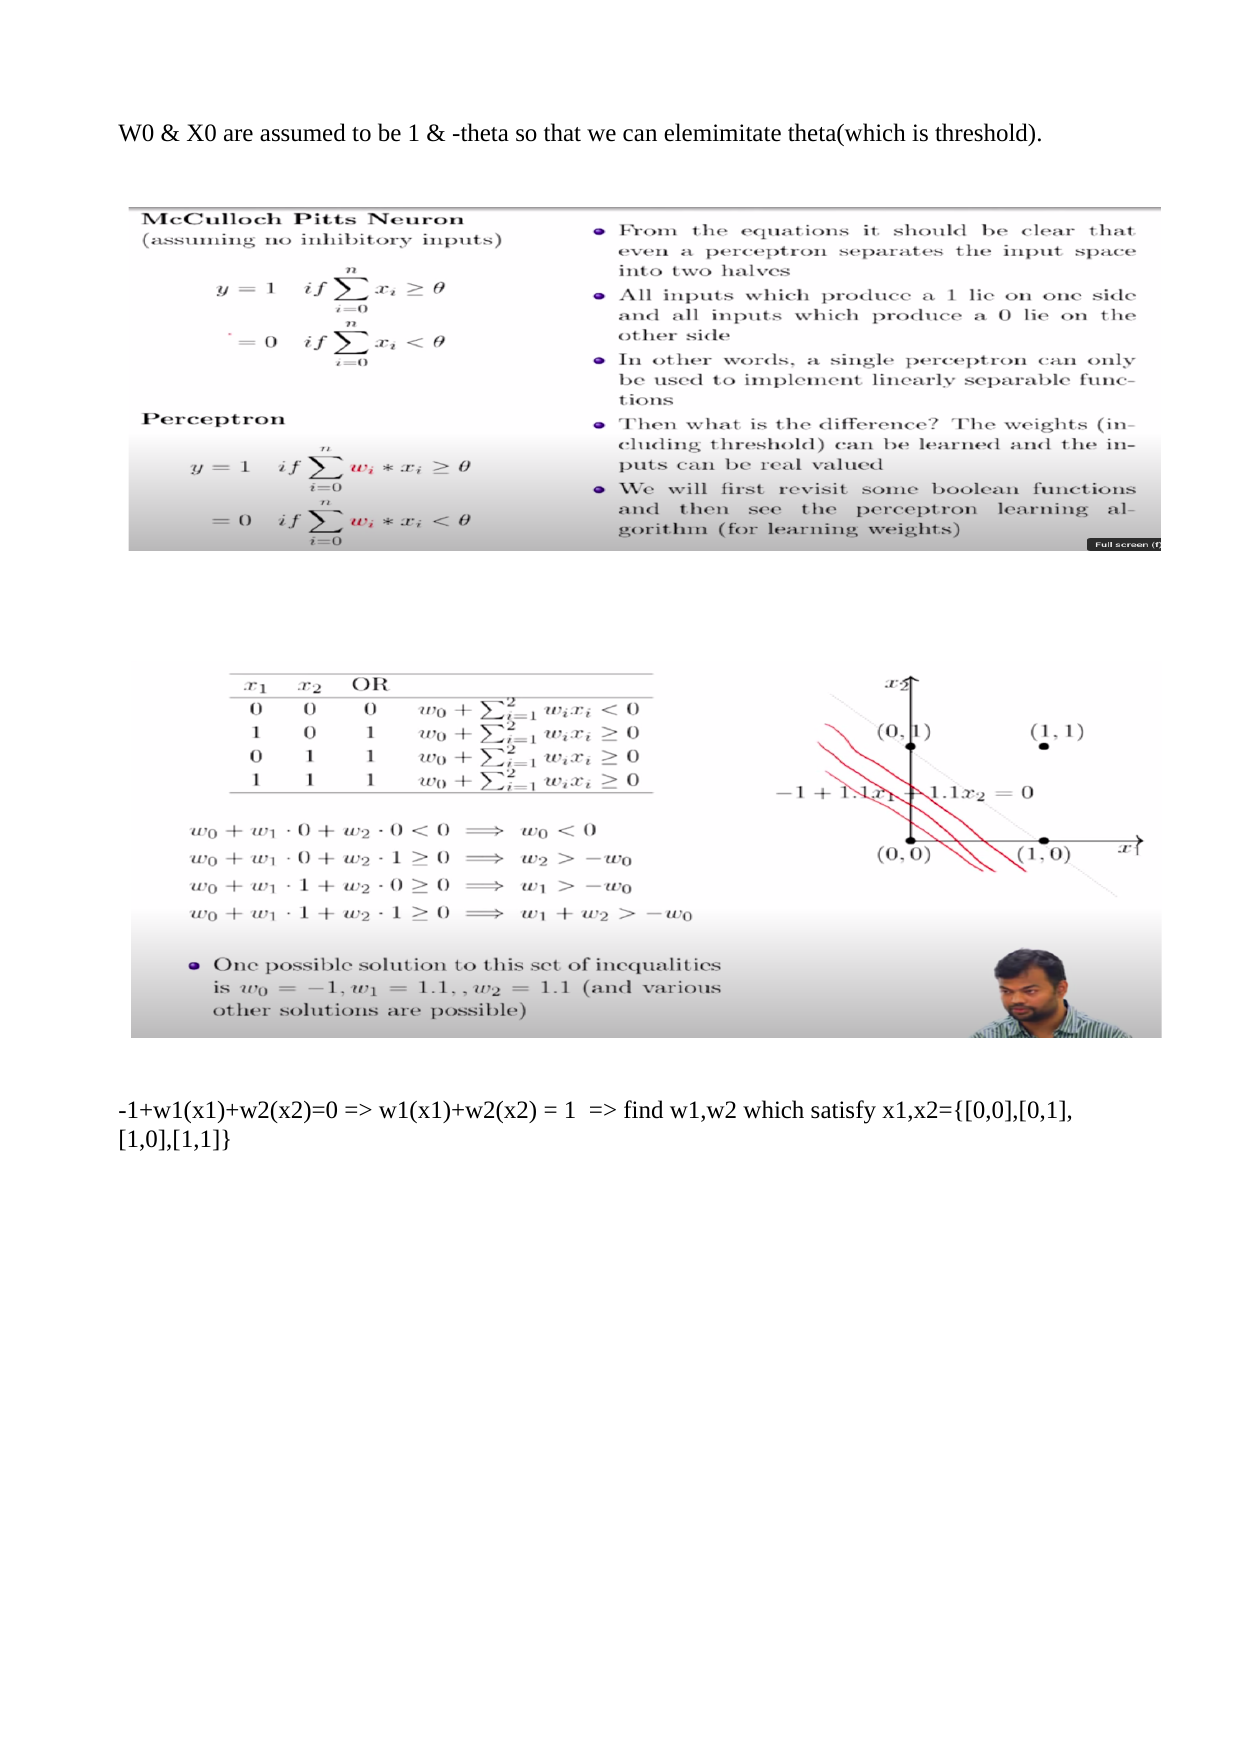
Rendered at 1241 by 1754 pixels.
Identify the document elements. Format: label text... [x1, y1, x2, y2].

picture [131, 661, 1083, 1038]
text -1+w1(x1)+w2(x2)=0 => w1(x1)+w2(x2) = 1 => find w1,w2 which satisfy x1,x2={[0,0],[0,1],[1,0],[1,1]} [118, 1096, 1122, 1153]
picture [128, 207, 1098, 551]
text W0 & X0 are assumed to be 1 & -theta so that we can elemimitate theta(which is threshold). [118, 118, 1122, 147]
